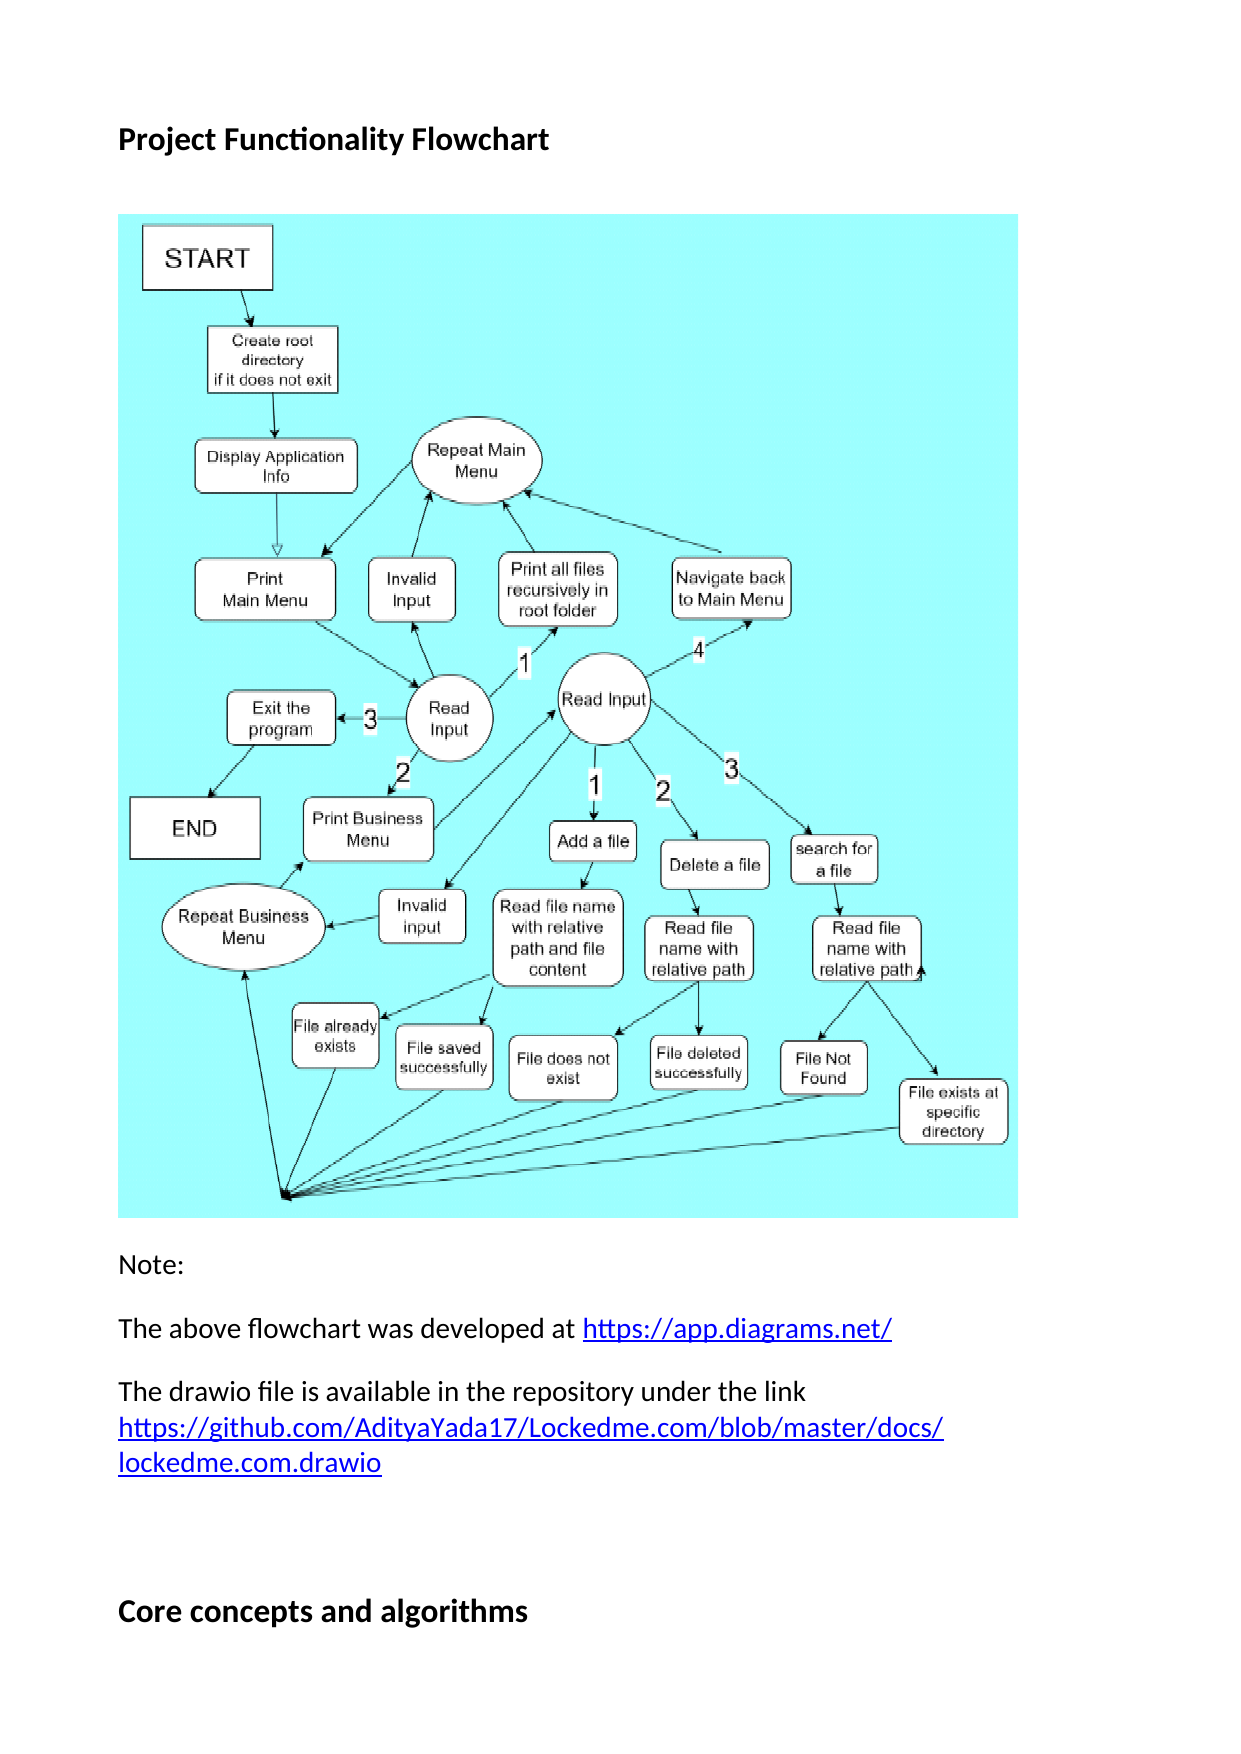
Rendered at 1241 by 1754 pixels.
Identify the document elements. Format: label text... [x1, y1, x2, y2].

text https://github.com/AdityaYada17/Lockedme.com/blob/master/docs/lockedme.com.drawio [118, 1409, 1154, 1480]
text The above flowchart was developed at https://app.diagrams.net/ [118, 1310, 1154, 1345]
text Note: [118, 1246, 1154, 1282]
text Core concepts and algorithms [118, 1590, 1154, 1630]
text Project Functionality Flowchart [118, 118, 1154, 159]
text The drawio file is available in the repository under the link [118, 1373, 1154, 1409]
